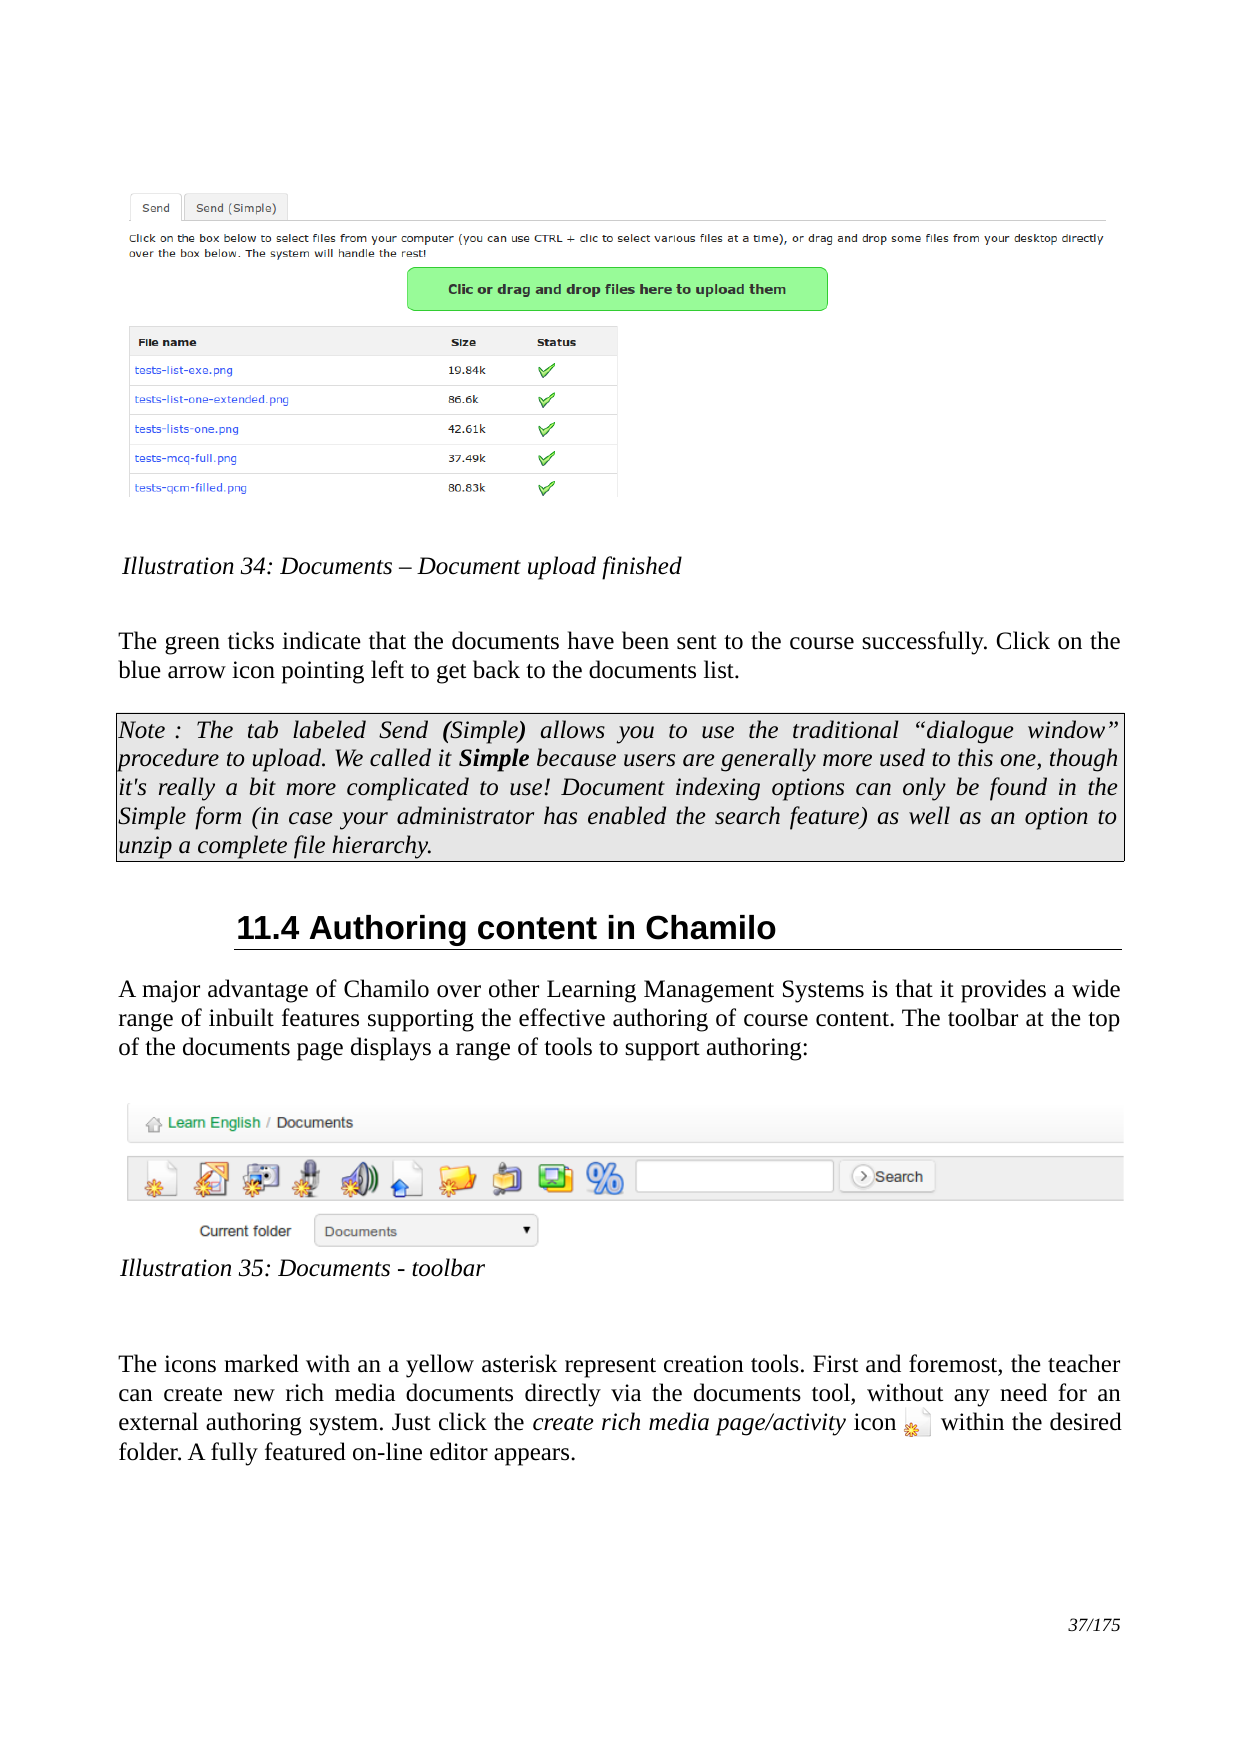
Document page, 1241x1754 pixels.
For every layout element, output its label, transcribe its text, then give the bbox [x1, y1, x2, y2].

text The green ticks indicate that the documents have been sent to the course successfully. Click on the blue arrow icon pointing left to get back to the documents list. [118, 626, 1122, 684]
picture [120, 183, 1124, 497]
text Illustration 35: Documents - toolbar [120, 1254, 1120, 1282]
text The icons marked with an a yellow asterisk represent creation tools. First and foremost, the teacher can create new rich media documents directly via the documents tool, without any need for an external authoring system. Just click the create rich media page/activity icon within the desired folder. A fully featured on-line editor appears. [118, 1349, 1122, 1465]
subtitle Authoring content in Chamilo [234, 908, 1122, 949]
text A major advantage of Chamilo over other Learning Management Systems is that it provides a wide range of inbuilt features supporting the effective authoring of course content. The toolbar at the top of the documents page displays a range of tools to support authoring: [118, 974, 1122, 1060]
text Illustration 34: Documents – Document upload finished [122, 551, 1122, 579]
text Note : The tab labeled Send (Simple) allows you to use the traditional “dialogue window” procedure to upload. We called it Simple because users are generally more used to this one, though it's really a bit more complicated to use! Document indexing options can only be found in the Simple form (in case your administrator has enabled the search feature) as well as an option to unzip a complete file hierarchy. [117, 714, 1124, 861]
picture [119, 1103, 1124, 1254]
picture [903, 1407, 934, 1437]
